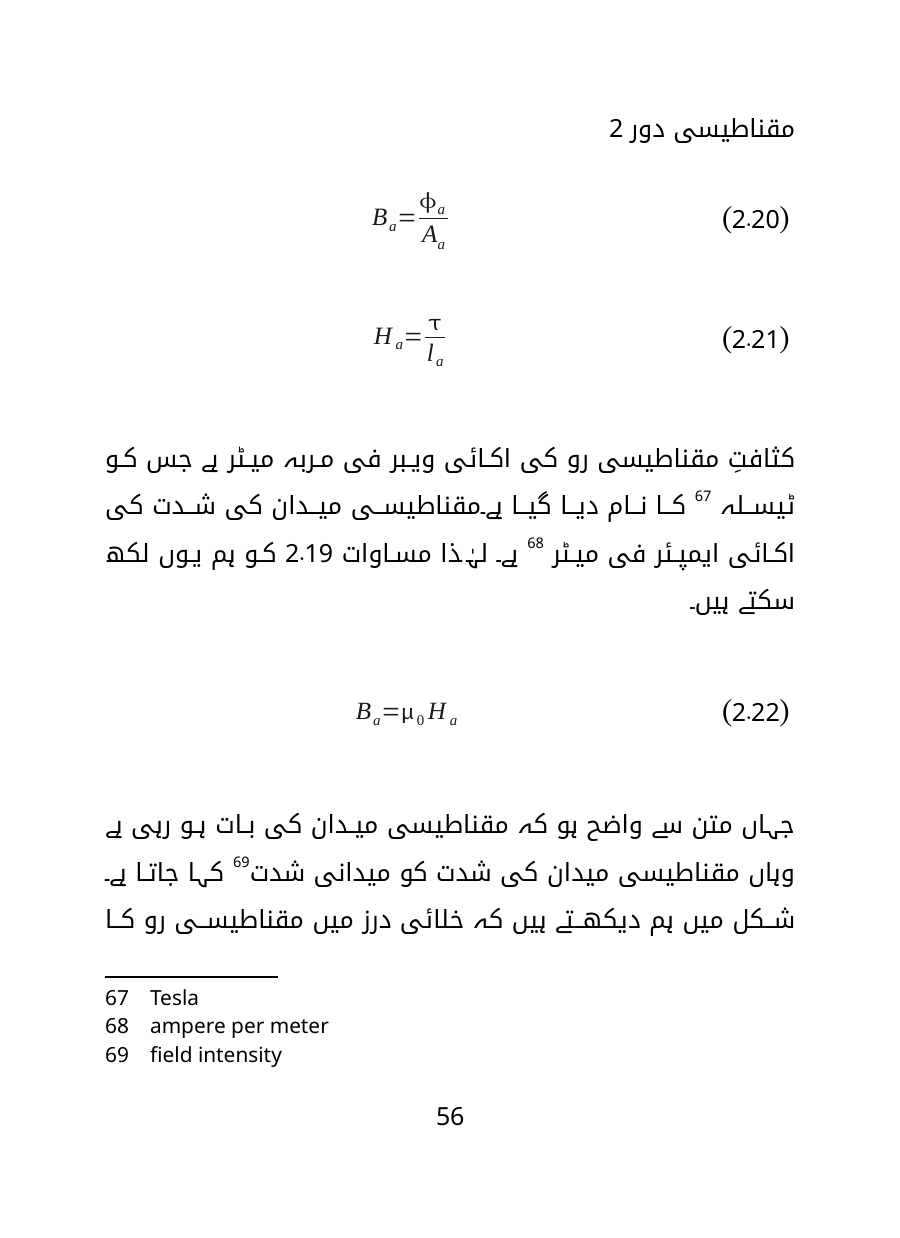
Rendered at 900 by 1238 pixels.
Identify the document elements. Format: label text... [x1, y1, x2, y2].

table_header [105, 684, 699, 755]
text Tesla [105, 983, 795, 1012]
table_header (2.21) [705, 305, 795, 389]
text کثافتِ مقناطیسی رو کی اکائی ویبر فی مربہ میٹر ہے جس کو ٹیسلہ کا نام دیا گیا ہے۔مقناطیسی میدان کی شدت کی اکائی ایمپئر فی میٹر ہے۔ لہٰذا مساوات 2.19 کو ہم یوں لکھ سکتے ہیں۔ [105, 435, 795, 625]
table_header [105, 182, 705, 271]
text جہاں متن سے واضح ہو کہ مقناطیسی میدان کی بات ہو رہی ہے وہاں مقناطیسی میدان کی شدت کو میدانی شدت کہا جاتا ہے۔ شکل میں ہم دیکھتے ہیں کہ خلائی درز میں مقناطیسی رو کا بہاو، اکائی سمتیہکی الٹ سمت میں ہے لہٰذا ہم کثافتِ مقناطیسی رو کو ایک سمتیہ لکھ سکتے ہیں۔ اسی طرح خلائی درز میں مقناطیسی دباؤ اکائی سمتیہکی الٹ سمت میں دباؤ ڈال رہا ہے لہٰذا ہم مقناطیسی دباؤ کی شدت کو لکھ سکتے ہیں۔ لہٰذا اس مساوات کو یوں لکھا جا سکتا ہے۔ [105, 802, 795, 944]
table_header [105, 305, 705, 389]
table_header (2.22) [699, 684, 795, 755]
text ampere per meter [105, 1012, 795, 1040]
text field intensity [105, 1040, 795, 1068]
table_header (2.20) [705, 182, 795, 271]
